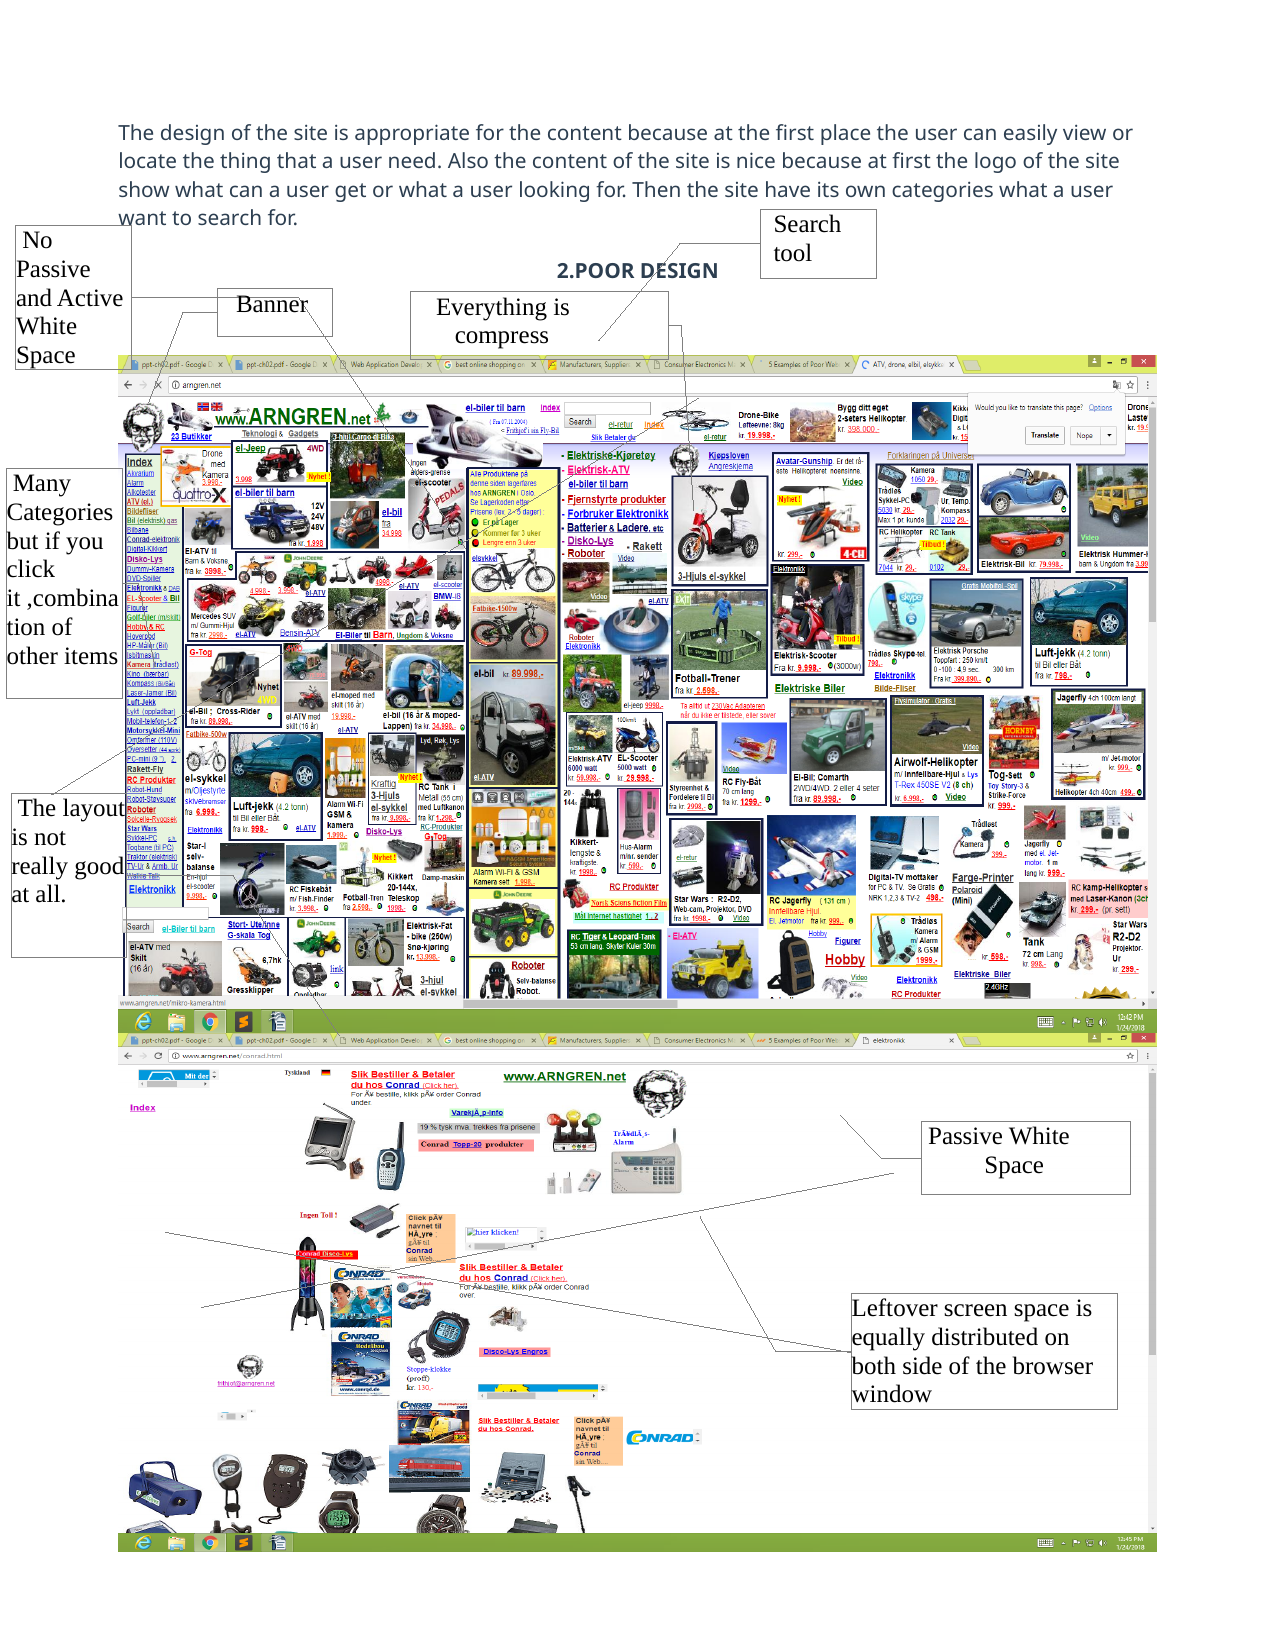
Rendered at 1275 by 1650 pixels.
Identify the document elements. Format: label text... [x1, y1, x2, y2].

picture [411, 355, 668, 359]
text The design of the site is appropriate for the content because at the first place the user can easily view or locate the thing that a user need. Also the content of the site is nice because at first the logo of the site show what can a user get or what a user looking for. Then the site have its own categories what a user want to search for. [118, 118, 1157, 232]
picture [118, 355, 1157, 1552]
picture [118, 355, 131, 369]
picture [118, 794, 126, 957]
picture [118, 469, 122, 698]
text [118, 256, 131, 284]
text 2.POOR DESIGN [132, 256, 1157, 284]
